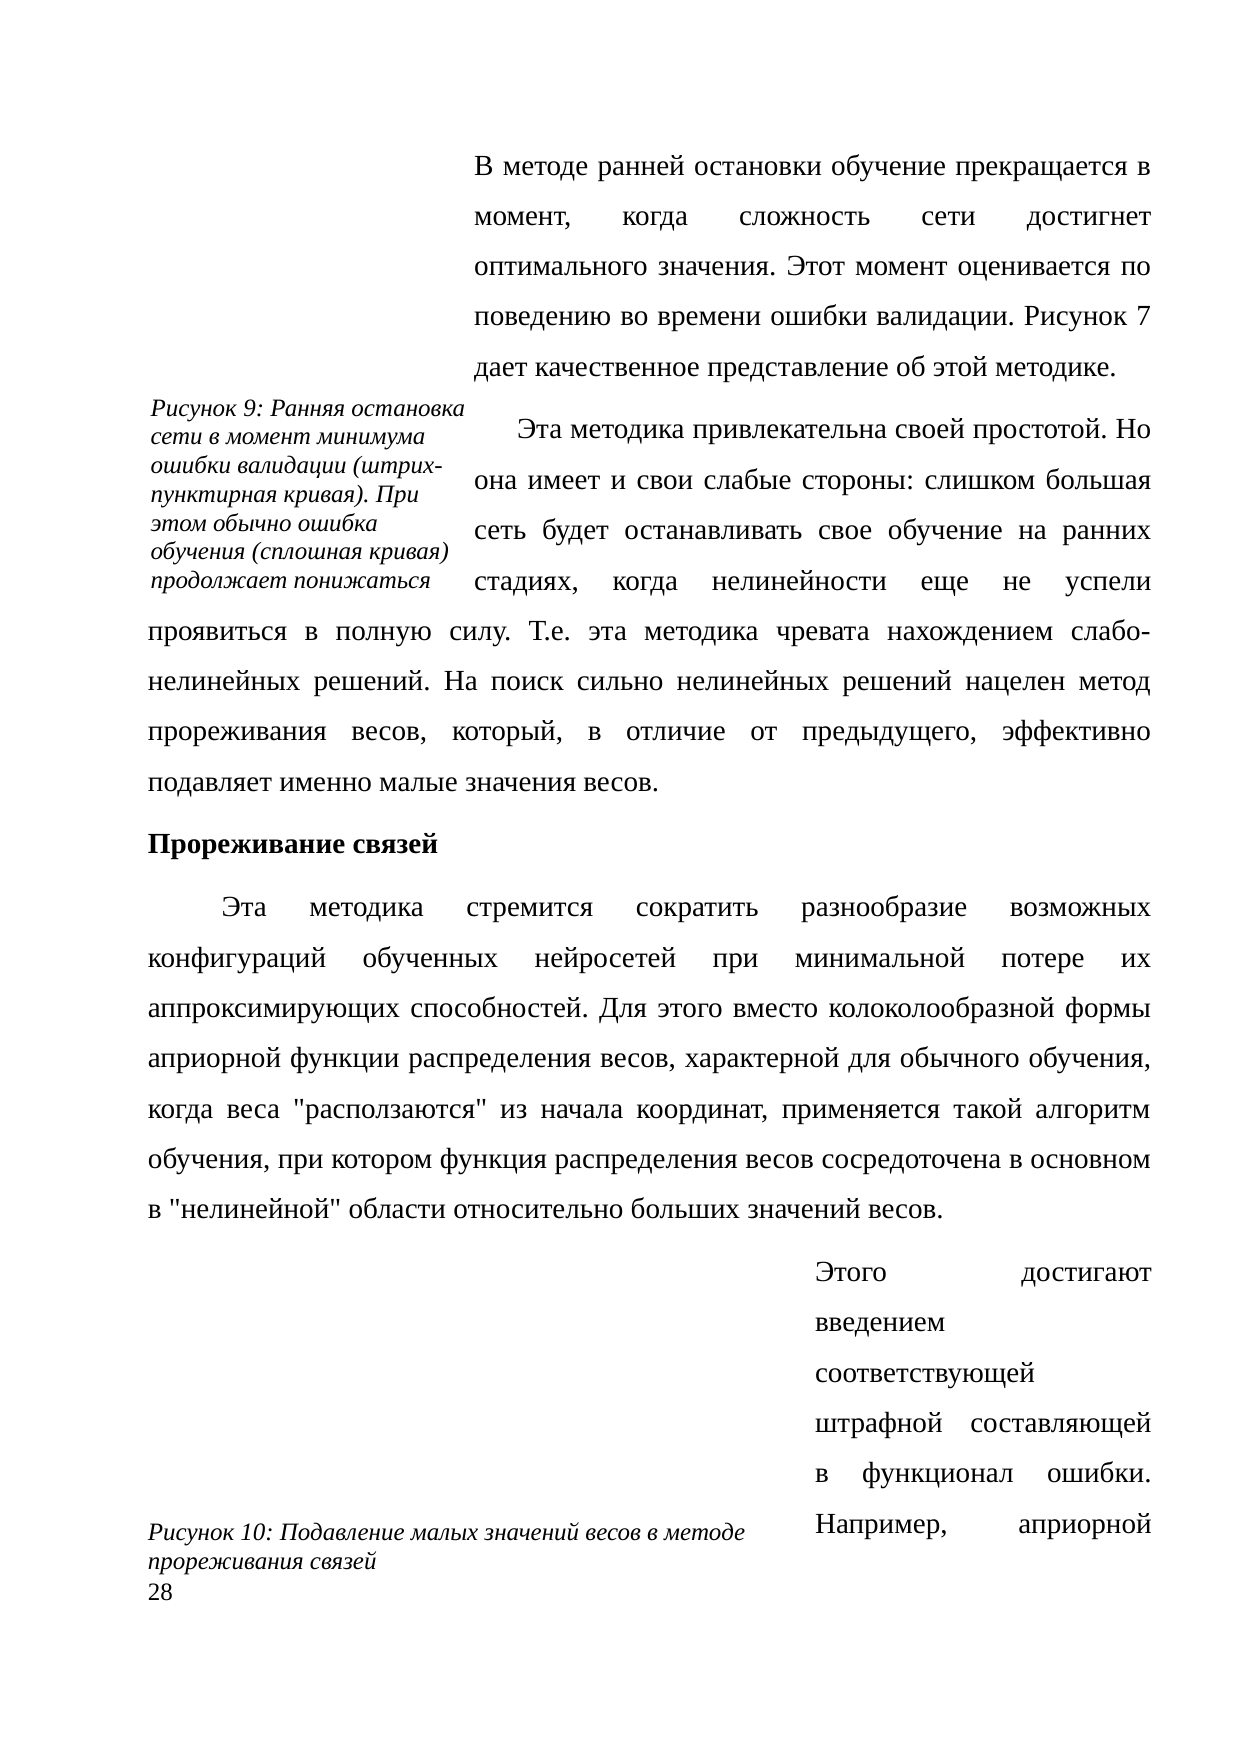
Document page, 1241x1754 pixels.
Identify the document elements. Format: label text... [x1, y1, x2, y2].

text В методе ранней остановки обучение прекращается в момент, когда сложность сети достигнет оптимального значения. Этот момент оценивается по поведению во времени ошибки валидации. Рисунок 7 дает качественное представление об этой методике. [148, 148, 1152, 382]
text Этого достигают введением соответствующей штрафной составляющей в функционал ошибки. Например, априорной [148, 1254, 1152, 1539]
text Эта методика привлекательна своей простотой. Но она имеет и свои слабые стороны: слишком большая сеть будет останавливать свое обучение на ранних стадиях, когда нелинейности еще не успели проявиться в полную силу. Т.е. эта методика чревата нахождением слабо-нелинейных решений. На поиск сильно нелинейных решений нацелен метод прореживания весов, который, в отличие от предыдущего, эффективно подавляет именно малые значения весов. [148, 412, 1152, 797]
text Эта методика стремится сократить разнообразие возможных конфигураций обученных нейросетей при минимальной потере их аппроксимирующих способностей. Для этого вместо колоколообразной формы априорной функции распределения весов, характерной для обычного обучения, когда веса "расползаются" из начала координат, применяется такой алгоритм обучения, при котором функция распределения весов сосредоточена в основном в "нелинейной" области относительно больших значений весов. [148, 889, 1152, 1225]
text Прореживание связей [148, 827, 1152, 860]
text Рисунок 10: Подавление малых значений весов в методе прореживания связей [148, 1276, 815, 1574]
text Рисунок 9: Ранняя остановка сети в момент минимума ошибки валидации (штрих-пунктирная кривая). При этом обычно ошибка обучения (сплошная кривая) продолжает понижаться [150, 180, 474, 594]
